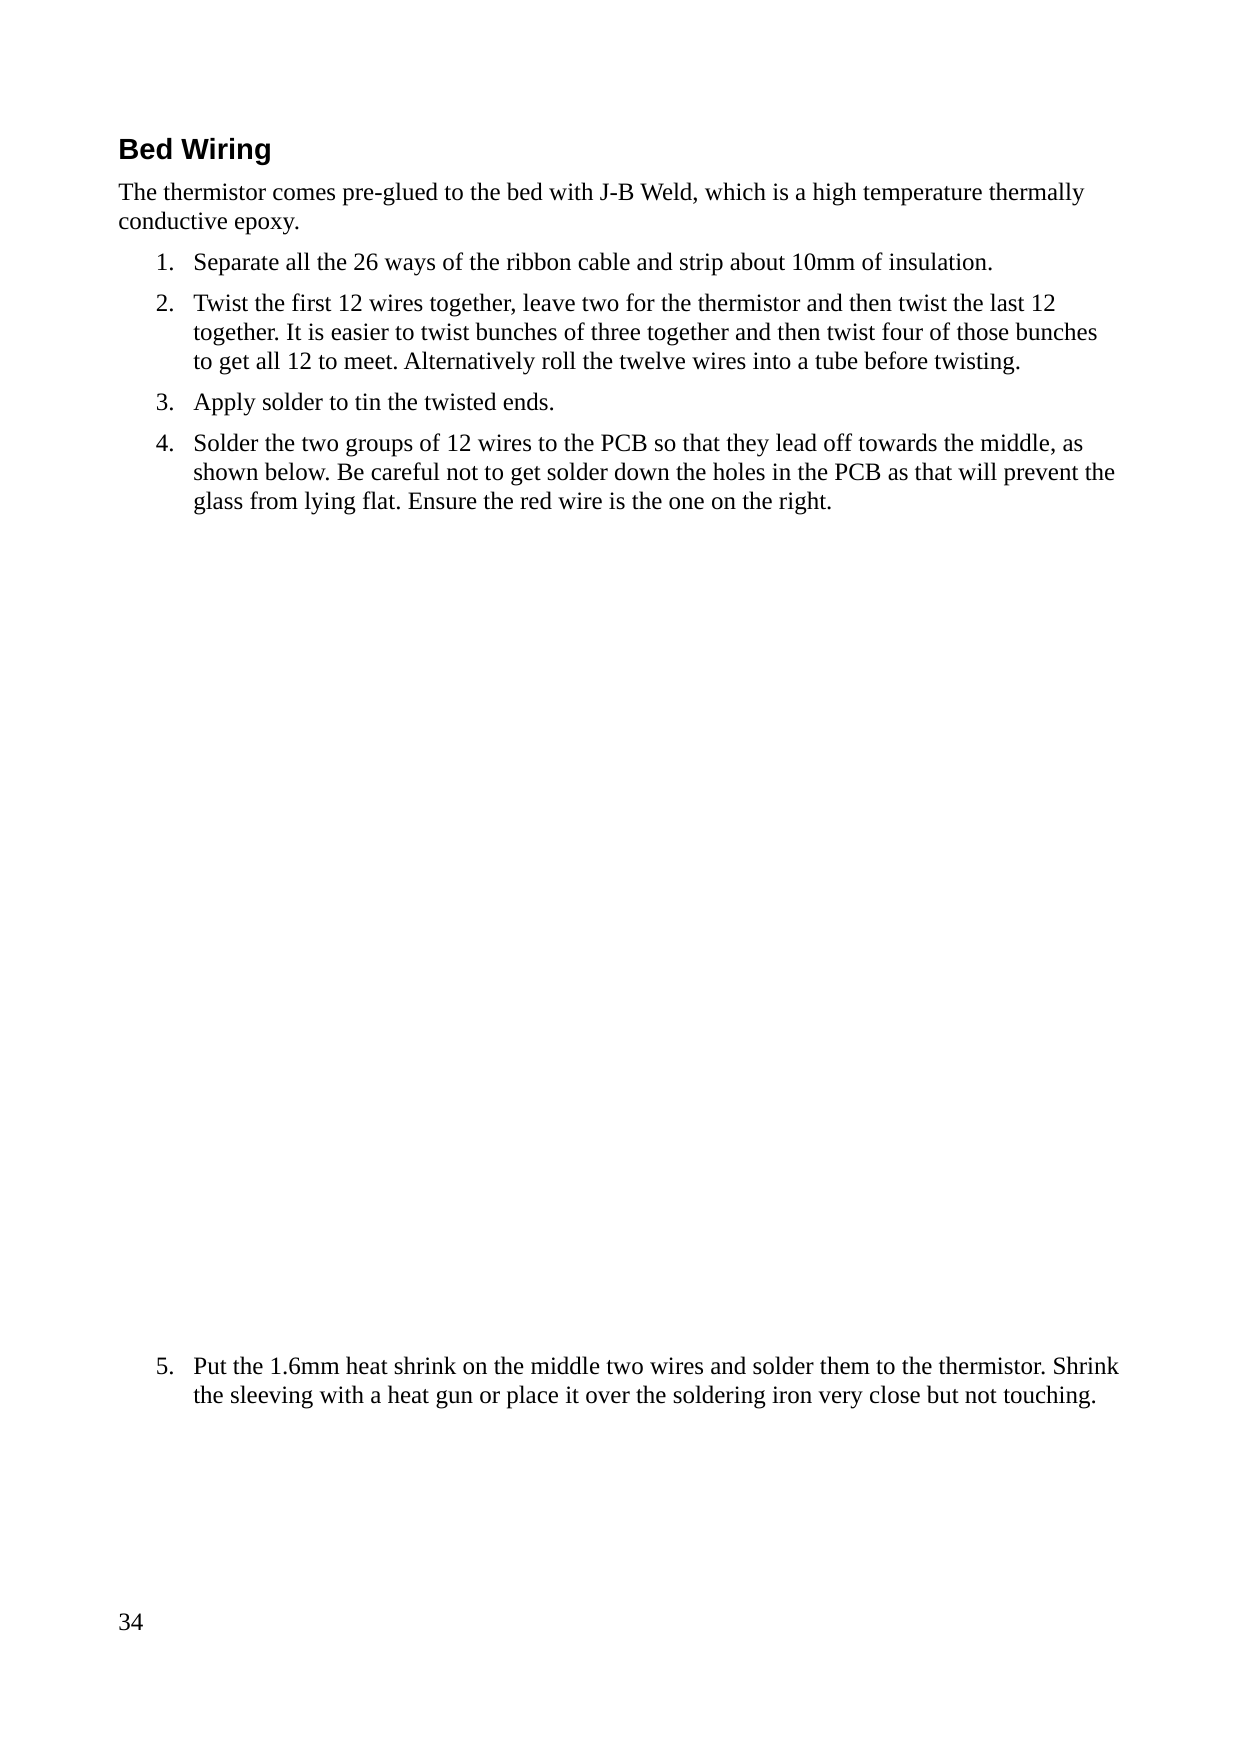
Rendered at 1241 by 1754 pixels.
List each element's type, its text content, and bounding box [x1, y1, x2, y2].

list Separate all the 26 ways of the ribbon cable and strip about 10mm of insulation. [156, 247, 1122, 276]
list Put the 1.6mm heat shrink on the middle two wires and solder them to the thermistor. Shrink the sleeving with a heat gun or place it over the soldering iron very close but not touching. [156, 1351, 1122, 1409]
list Twist the first 12 wires together, leave two for the thermistor and then twist the last 12 together. It is easier to twist bunches of three together and then twist four of those bunches to get all 12 to meet. Alternatively roll the twelve wires into a tube before twisting. [156, 288, 1122, 375]
subtitle Bed Wiring [118, 132, 1122, 165]
list Solder the two groups of 12 wires to the PCB so that they lead off towards the middle, as shown below. Be careful not to get solder down the holes in the PCB as that will prevent the glass from lying flat. Ensure the red wire is the one on the right. [156, 428, 1122, 515]
text The thermistor comes pre-glued to the bed with J-B Weld, which is a high temperature thermally conductive epoxy. [118, 177, 1122, 235]
list Apply solder to tin the twisted ends. [156, 387, 1122, 416]
